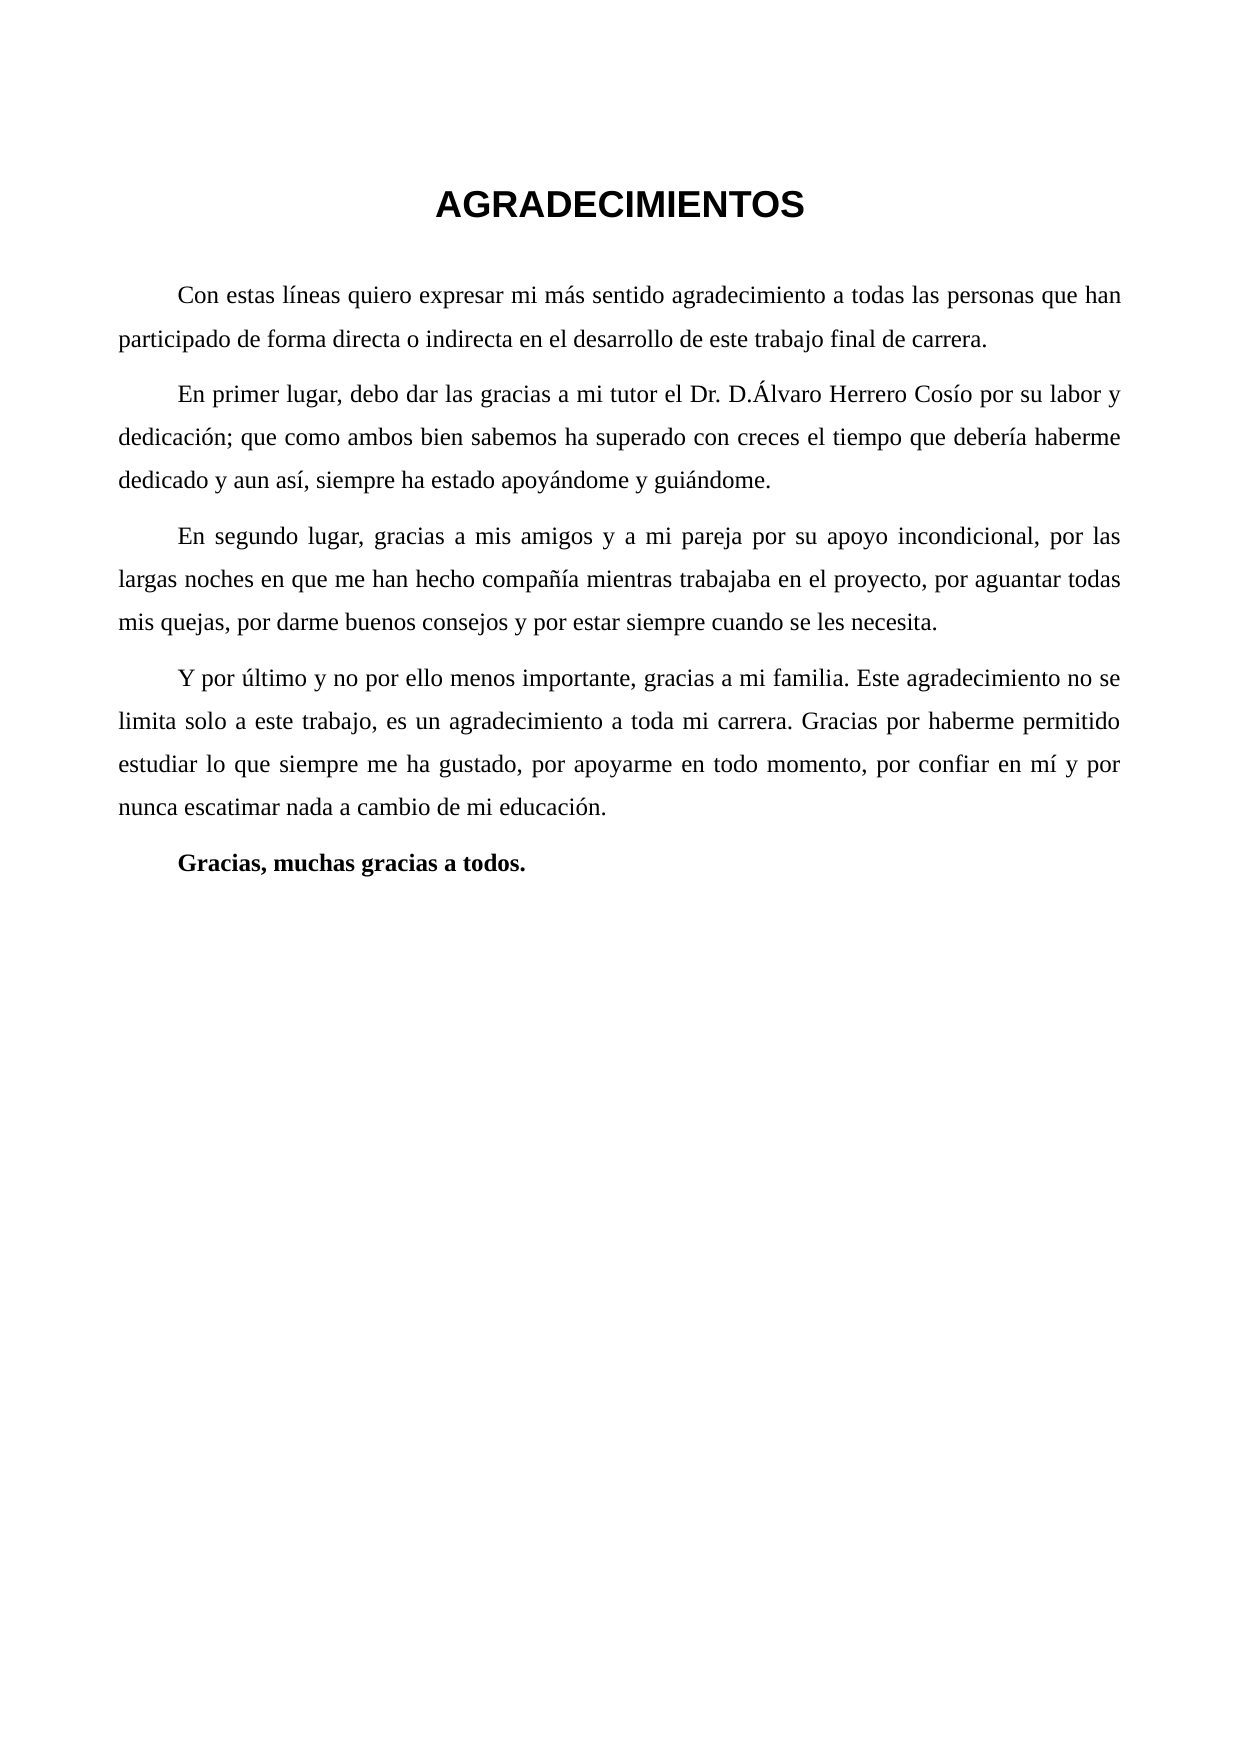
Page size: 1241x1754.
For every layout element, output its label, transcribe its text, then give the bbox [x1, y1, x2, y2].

text Y por último y no por ello menos importante, gracias a mi familia. Este agradecimiento no se limita solo a este trabajo, es un agradecimiento a toda mi carrera. Gracias por haberme permitido estudiar lo que siempre me ha gustado, por apoyarme en todo momento, por confiar en mí y por nunca escatimar nada a cambio de mi educación. [118, 663, 1122, 821]
text Gracias, muchas gracias a todos. [118, 848, 1122, 877]
text En segundo lugar, gracias a mis amigos y a mi pareja por su apoyo incondicional, por las largas noches en que me han hecho compañía mientras trabajaba en el proyecto, por aguantar todas mis quejas, por darme buenos consejos y por estar siempre cuando se les necesita. [118, 521, 1122, 636]
text En primer lugar, debo dar las gracias a mi tutor el Dr. D.Álvaro Herrero Cosío por su labor y dedicación; que como ambos bien sabemos ha superado con creces el tiempo que debería haberme dedicado y aun así, siempre ha estado apoyándome y guiándome. [118, 379, 1122, 494]
text Con estas líneas quiero expresar mi más sentido agradecimiento a todas las personas que han participado de forma directa o indirecta en el desarrollo de este trabajo final de carrera. [118, 281, 1122, 352]
subtitle AGRADECIMIENTOS [118, 182, 1122, 225]
